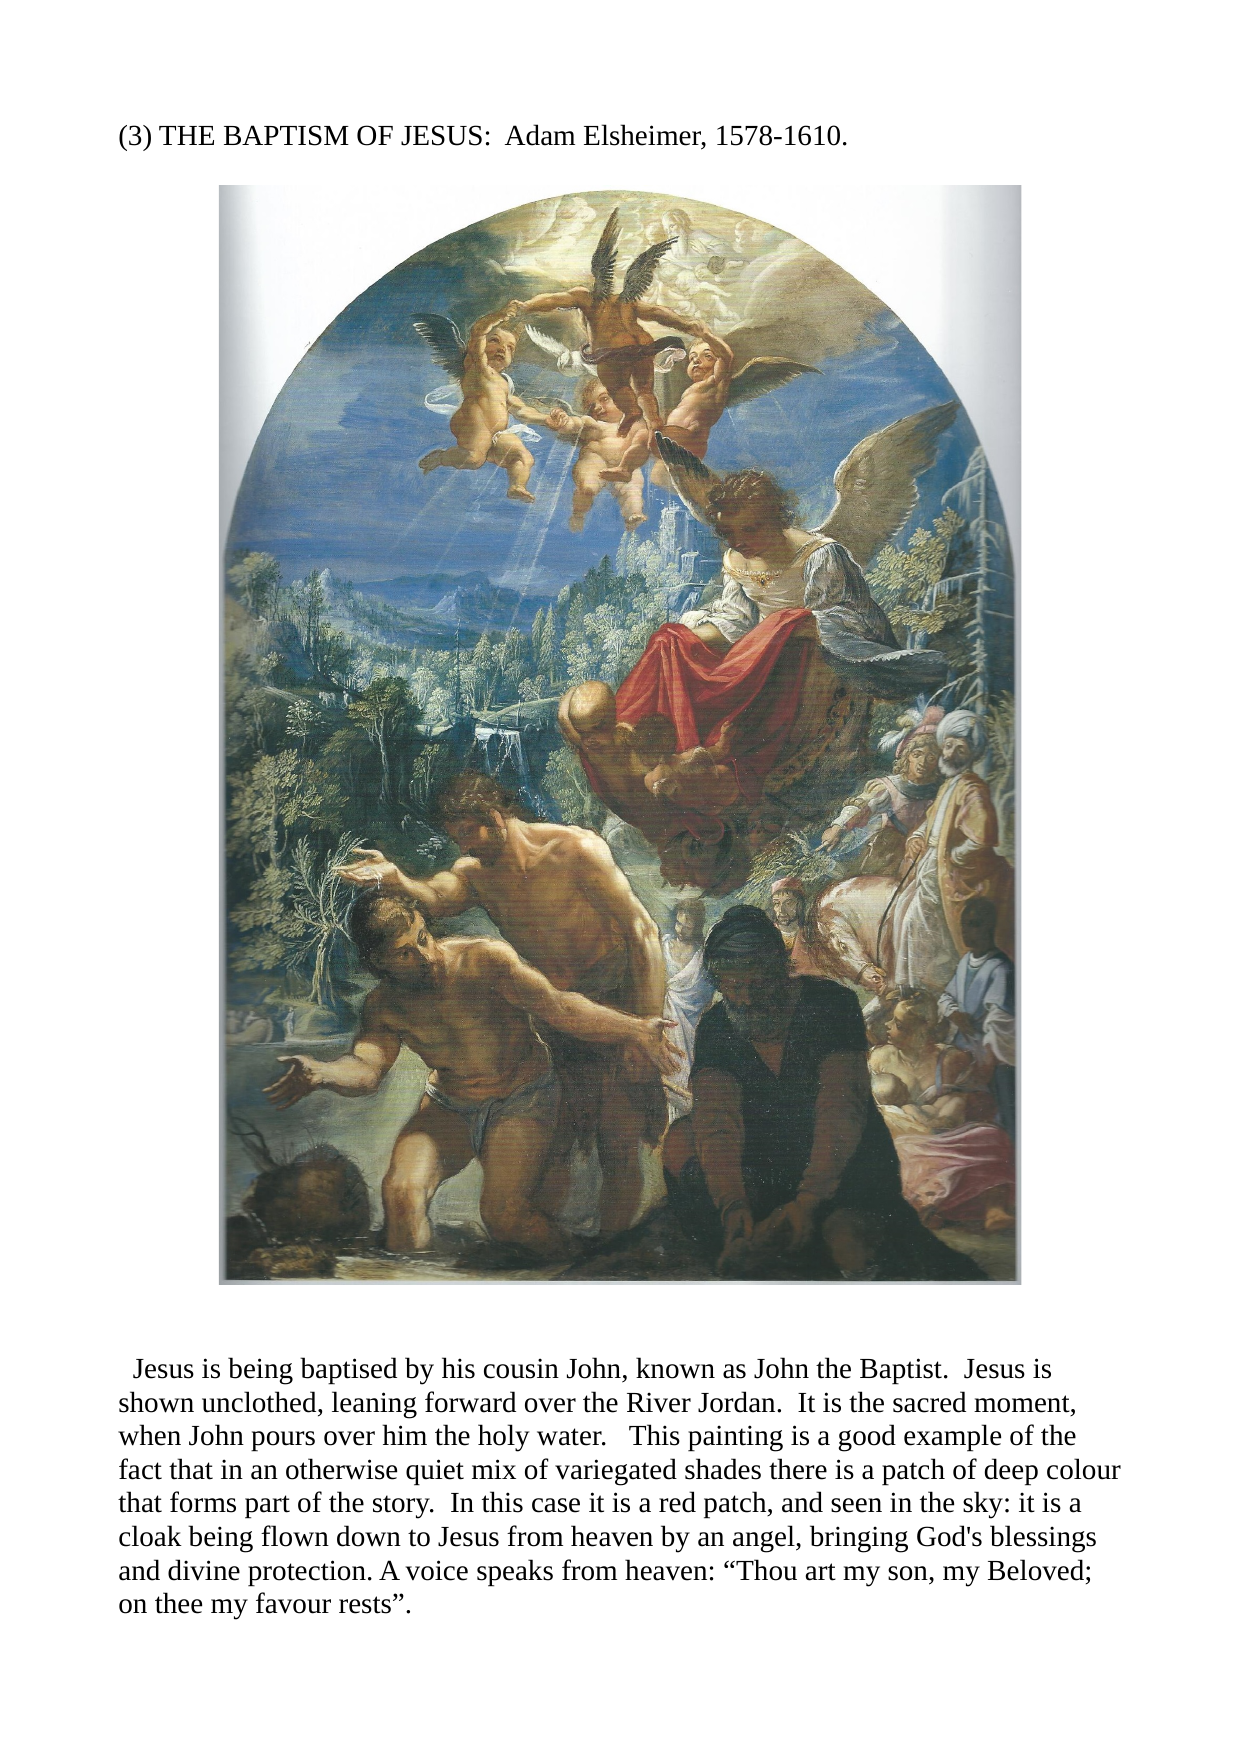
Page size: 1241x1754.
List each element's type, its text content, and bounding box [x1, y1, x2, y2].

text Jesus is being baptised by his cousin John, known as John the Baptist. Jesus is shown unclothed, leaning forward over the River Jordan. It is the sacred moment, when John pours over him the holy water. This painting is a good example of the fact that in an otherwise quiet mix of variegated shades there is a patch of deep colour that forms part of the story. In this case it is a red patch, and seen in the sky: it is a cloak being flown down to Jesus from heaven by an angel, bringing God's blessings and divine protection. A voice speaks from heaven: “Thou art my son, my Beloved; on thee my favour rests”. [118, 1351, 1122, 1620]
text (3) THE BAPTISM OF JESUS: Adam Elsheimer, 1578-1610. [118, 118, 1122, 152]
picture [218, 185, 1022, 1285]
